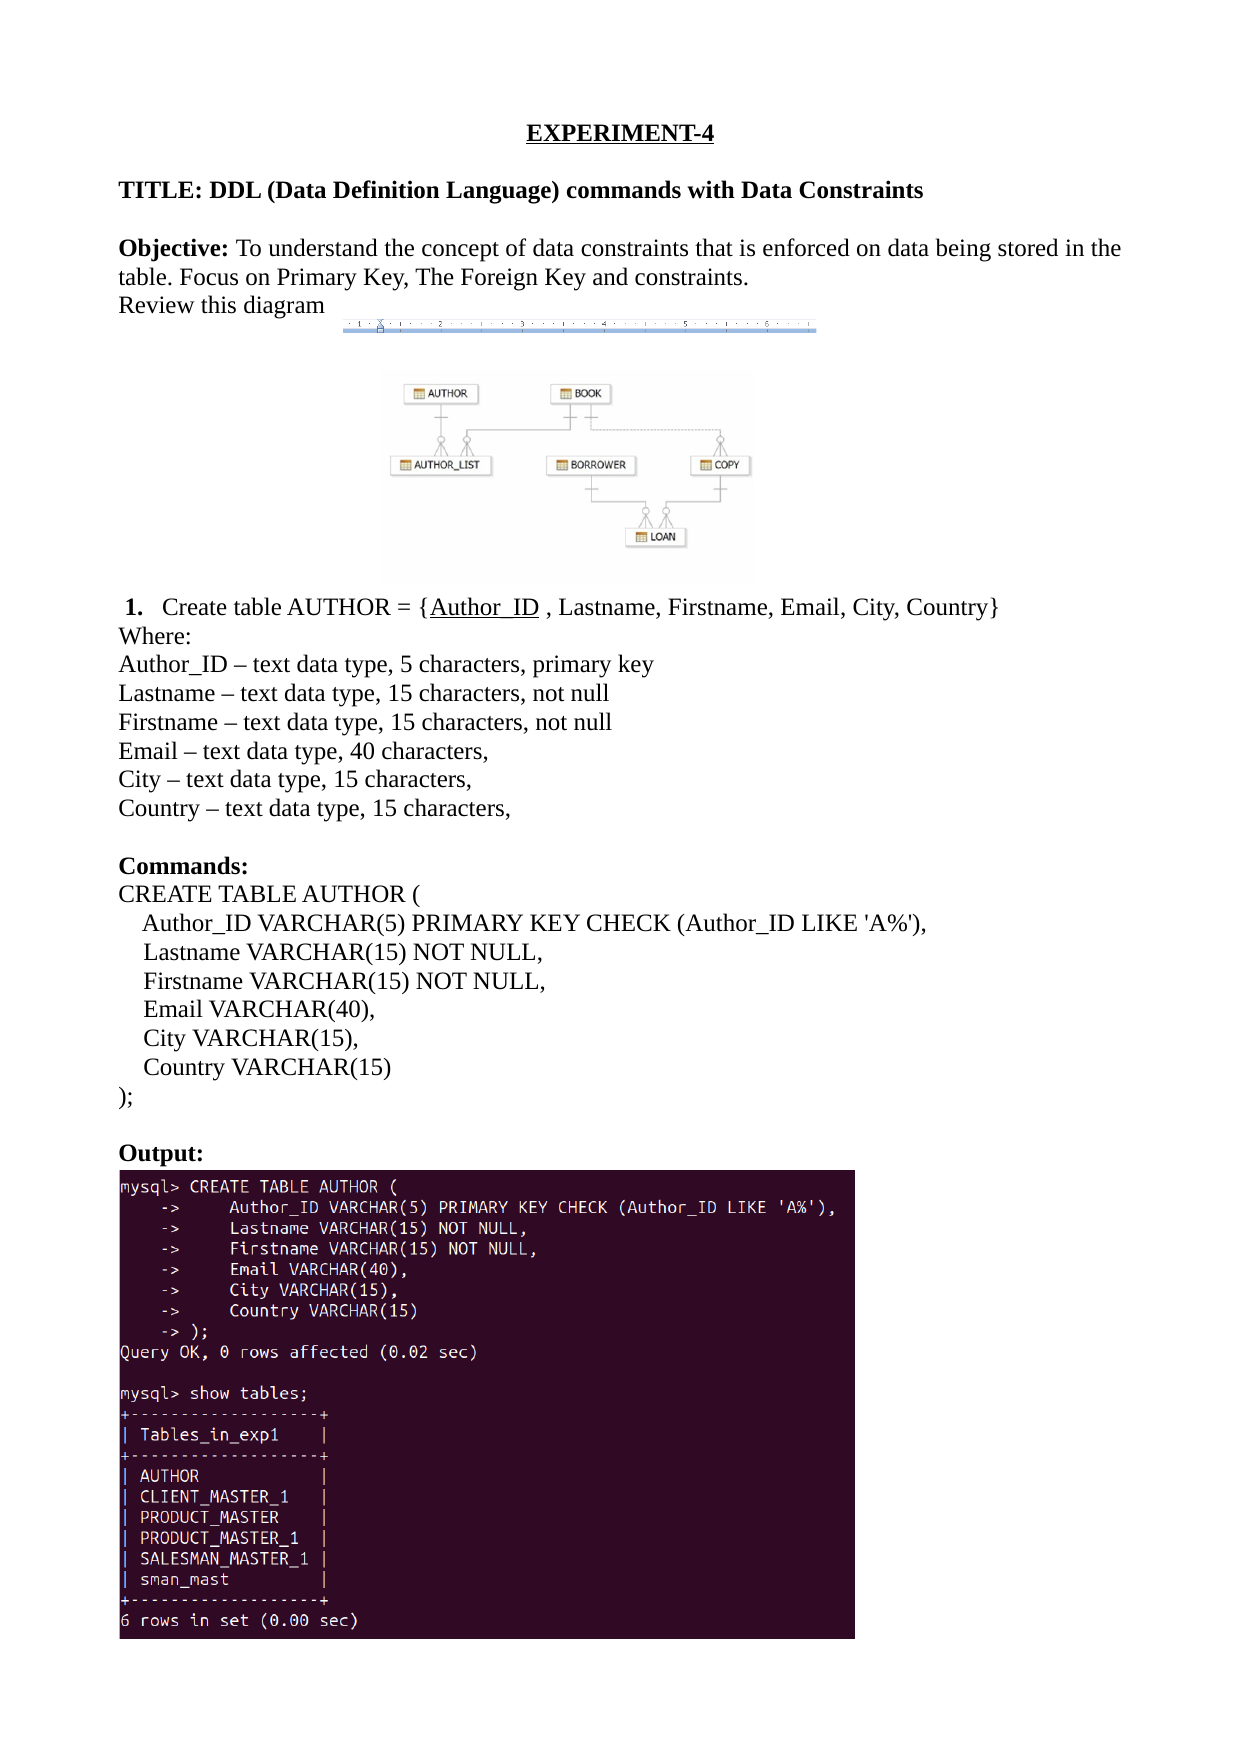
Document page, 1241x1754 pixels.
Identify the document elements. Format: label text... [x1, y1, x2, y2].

text Lastname VARCHAR(15) NOT NULL, [118, 937, 1122, 966]
text Author_ID VARCHAR(5) PRIMARY KEY CHECK (Author_ID LIKE 'A%'), [118, 908, 1122, 937]
text Firstname – text data type, 15 characters, not null [118, 707, 1122, 736]
text Review this diagram [118, 291, 1122, 319]
picture [343, 319, 817, 587]
text City – text data type, 15 characters, [118, 764, 1122, 793]
text City VARCHAR(15), [118, 1023, 1122, 1052]
text Objective: To understand the concept of data constraints that is enforced on data being stored in the table. Focus on Primary Key, The Foreign Key and constraints. [118, 233, 1122, 291]
text Country – text data type, 15 characters, [118, 793, 1122, 822]
text TITLE: DDL (Data Definition Language) commands with Data Constraints [118, 176, 1122, 204]
text Firstname VARCHAR(15) NOT NULL, [118, 966, 1122, 994]
text Email – text data type, 40 characters, [118, 736, 1122, 764]
text Email VARCHAR(40), [118, 994, 1122, 1023]
text CREATE TABLE AUTHOR ( [118, 879, 1122, 908]
text Author_ID – text data type, 5 characters, primary key [118, 649, 1122, 678]
picture [119, 1170, 855, 1639]
text Output: [118, 1138, 1122, 1167]
text Where: [118, 621, 1122, 649]
text Commands: [118, 851, 1122, 879]
text ); [118, 1081, 1122, 1109]
text EXPERIMENT-4 [118, 118, 1122, 147]
list Create table AUTHOR = {Author_ID , Lastname, Firstname, Email, City, Country} [124, 592, 1122, 621]
text Lastname – text data type, 15 characters, not null [118, 678, 1122, 707]
text Country VARCHAR(15) [118, 1052, 1122, 1081]
